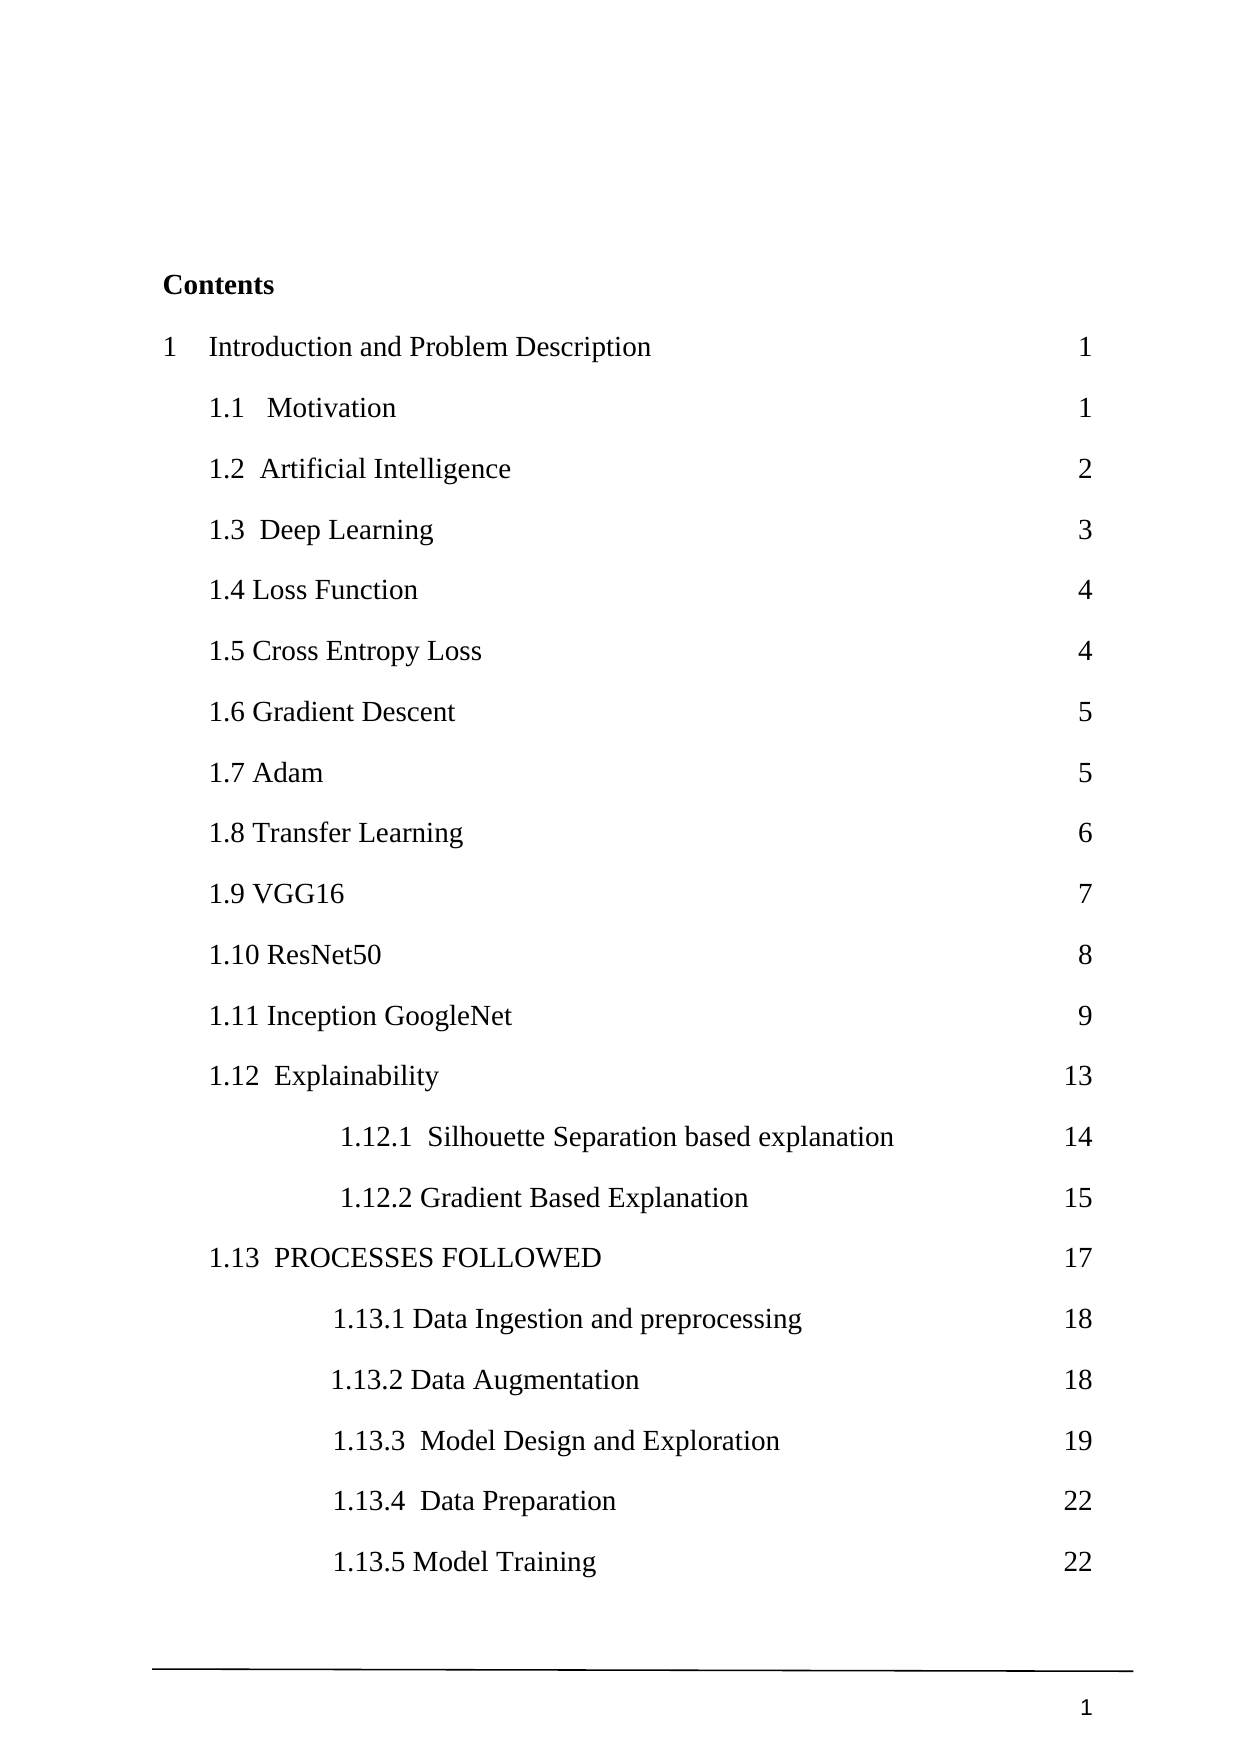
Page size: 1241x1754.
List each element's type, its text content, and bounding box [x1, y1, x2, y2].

text 1.13.3 Model Design and Exploration 19 [162, 1423, 1092, 1456]
text 1.2 Artificial Intelligence 2 [162, 451, 1092, 484]
text 1.13.2 Data Augmentation 18 [162, 1362, 1092, 1396]
text 1.7 Adam 5 [162, 755, 1092, 788]
text 1.9 VGG16 7 [162, 876, 1092, 910]
text 1.12 Explainability 13 [162, 1058, 1092, 1092]
text 1 Introduction and Problem Description 1 [162, 329, 1092, 363]
text 1.13.5 Model Training 22 [162, 1544, 1092, 1578]
text 1.11 Inception GoogleNet 9 [162, 998, 1092, 1031]
text Contents [162, 267, 1092, 300]
text 1.6 Gradient Descent 5 [162, 694, 1092, 727]
text 1.10 ResNet50 8 [162, 937, 1092, 970]
text 1.1 Motivation 1 [162, 390, 1092, 424]
text 1.12.2 Gradient Based Explanation 15 [162, 1180, 1092, 1213]
text 1.5 Cross Entropy Loss 4 [162, 633, 1092, 667]
text 1.13.1 Data Ingestion and preprocessing 18 [162, 1301, 1092, 1335]
text 1.8 Transfer Learning 6 [162, 815, 1092, 849]
text 1.13 PROCESSES FOLLOWED 17 [162, 1241, 1092, 1274]
text 1.12.1 Silhouette Separation based explanation 14 [162, 1119, 1092, 1153]
text 1.3 Deep Learning 3 [162, 512, 1092, 545]
text 1.4 Loss Function 4 [162, 572, 1092, 606]
text 1.13.4 Data Preparation 22 [162, 1483, 1092, 1517]
